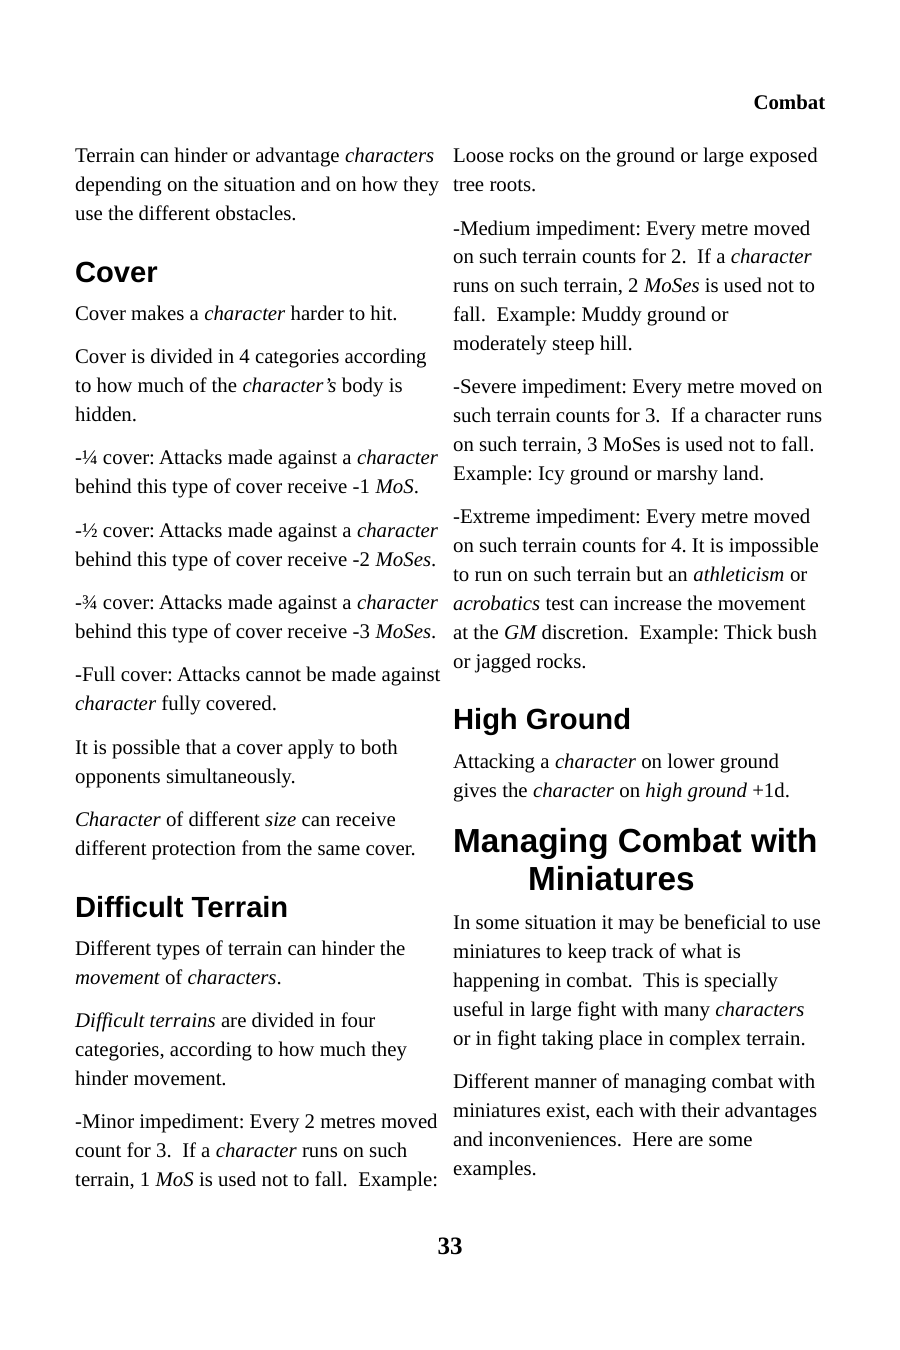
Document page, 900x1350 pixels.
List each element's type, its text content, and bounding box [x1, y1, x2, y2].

text -¼ cover: Attacks made against a character behind this type of cover receive -1 MoS. [75, 446, 447, 498]
text -Severe impediment: Every metre moved on such terrain counts for 3. If a character runs on such terrain, 3 MoSes is used not to fall. Example: Icy ground or marshy land. [453, 374, 825, 485]
text Attacking a character on lower ground gives the character on high ground +1d. [453, 749, 825, 802]
text -Minor impediment: Every 2 metres moved count for 3. If a character runs on such terrain, 1 MoS is used not to fall. Example: [75, 1109, 447, 1191]
subtitle Difficult Terrain [75, 890, 447, 923]
subtitle High Ground [453, 703, 825, 736]
text -Full cover: Attacks cannot be made against character fully covered. [75, 662, 447, 715]
text -Medium impediment: Every metre moved on such terrain counts for 2. If a character runs on such terrain, 2 MoSes is used not to fall. Example: Muddy ground or moderately steep hill. [453, 216, 825, 355]
text Character of different size can receive different protection from the same cover. [75, 807, 447, 860]
text Cover is divided in 4 categories according to how much of the character’s body is hidden. [75, 344, 447, 426]
text Cover makes a character harder to hit. [75, 301, 447, 325]
subtitle Managing Combat with Miniatures [453, 821, 825, 898]
subtitle Cover [75, 255, 447, 288]
text Loose rocks on the ground or large exposed tree roots. [453, 143, 825, 196]
text It is possible that a cover apply to both opponents simultaneously. [75, 735, 447, 788]
text Different types of terrain can hinder the movement of characters. [75, 936, 447, 989]
text In some situation it may be beneficial to use miniatures to keep track of what is happening in combat. This is specially useful in large fight with many characters or in fight taking place in complex terrain. [453, 910, 825, 1050]
text Difficult terrains are divided in four categories, according to how much they hinder movement. [75, 1008, 447, 1090]
text Different manner of managing combat with miniatures exist, each with their advantages and inconveniences. Here are some examples. [453, 1069, 825, 1180]
text -¾ cover: Attacks made against a character behind this type of cover receive -3 MoSes. [75, 590, 447, 643]
text -½ cover: Attacks made against a character behind this type of cover receive -2 MoSes. [75, 518, 447, 571]
text -Extreme impediment: Every metre moved on such terrain counts for 4. It is impossible to run on such terrain but an athleticism or acrobatics test can increase the movement at the GM discretion. Example: Thick bush or jagged rocks. [453, 504, 825, 673]
text Terrain can hinder or advantage characters depending on the situation and on how they use the different obstacles. [75, 143, 447, 225]
